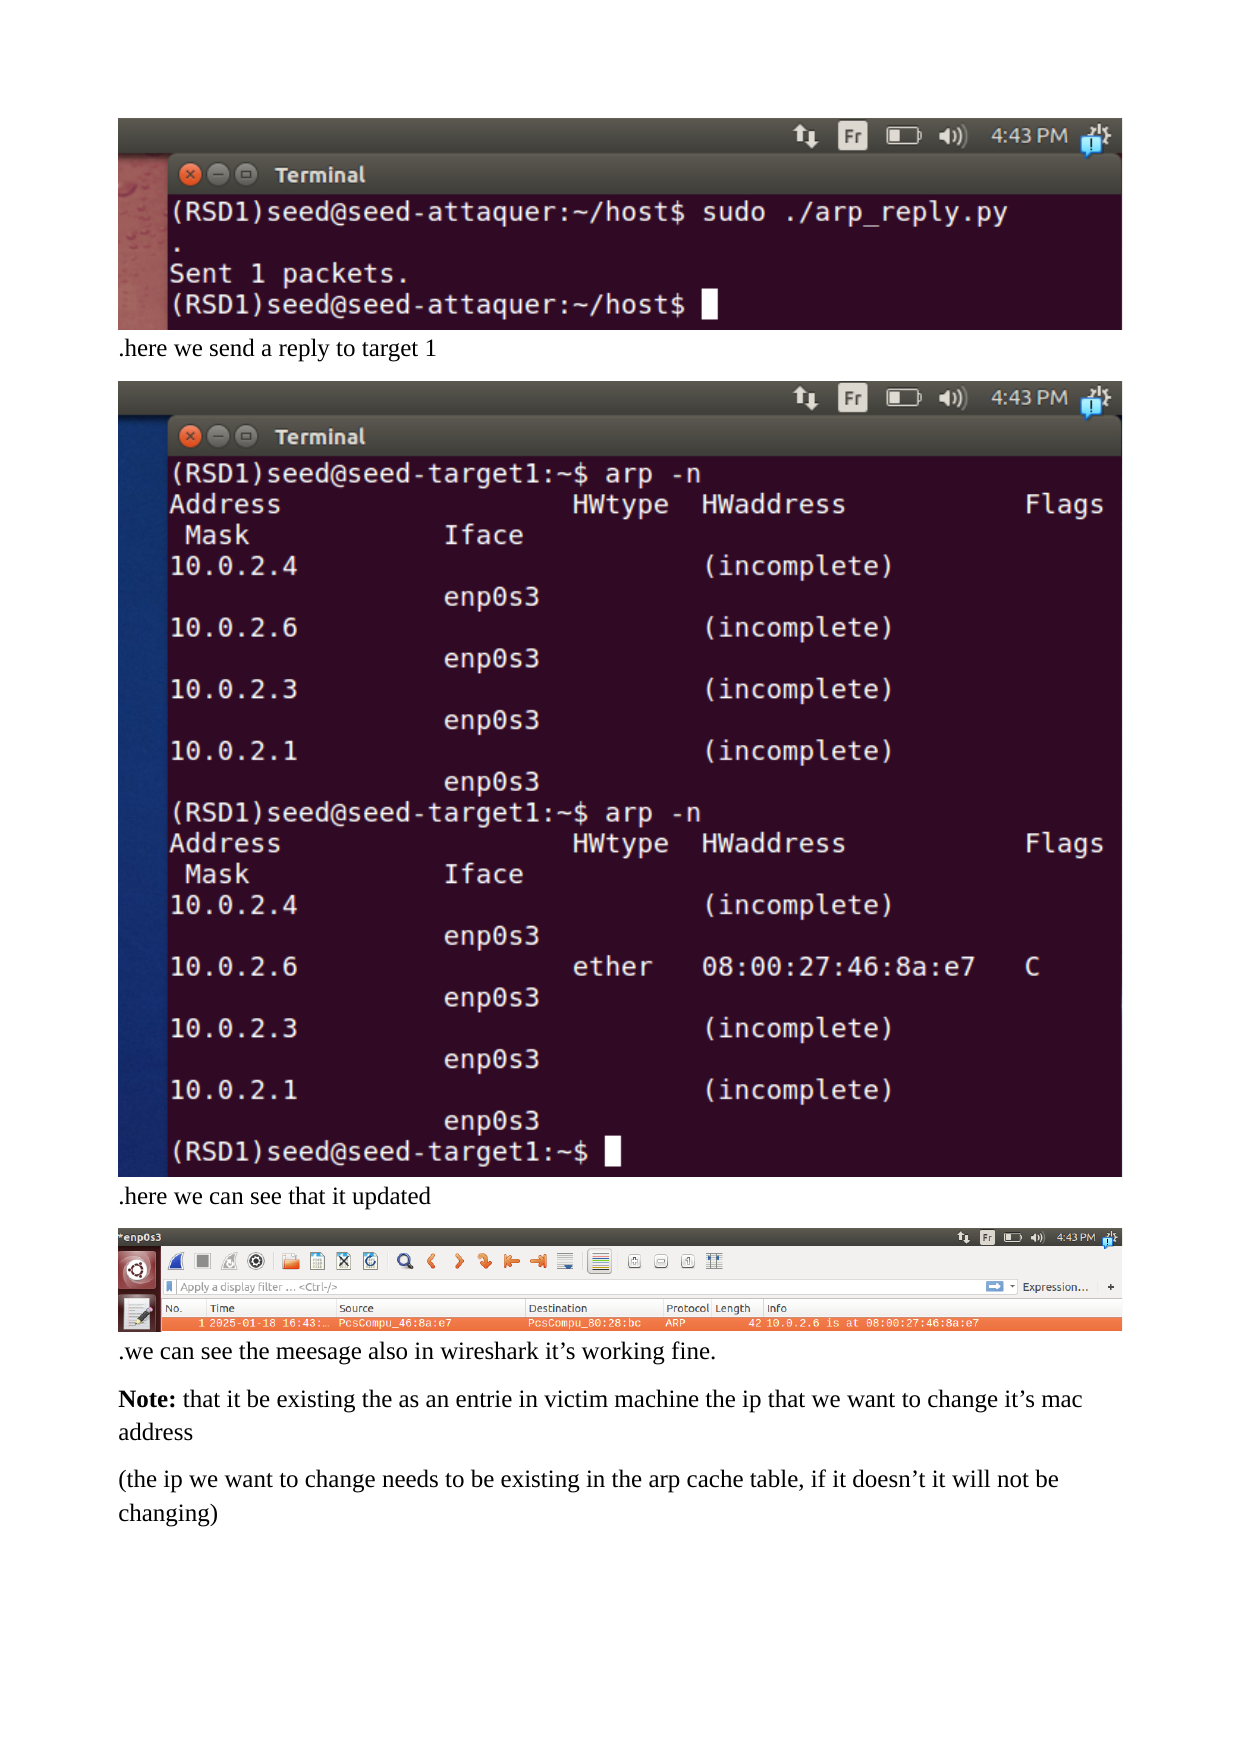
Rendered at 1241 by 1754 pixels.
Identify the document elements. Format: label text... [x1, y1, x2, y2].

text (the ip we want to change needs to be existing in the arp cache table, if it doesn’t it will not be changing) [118, 1464, 1122, 1526]
text .we can see the meesage also in wireshark it’s working fine. [118, 1332, 1122, 1365]
text Note: that it be existing the as an entrie in victim machine the ip that we want to change it’s mac address [118, 1384, 1122, 1446]
text .here we send a reply to target 1 [118, 330, 1122, 362]
picture [118, 1228, 1123, 1332]
picture [118, 381, 1123, 1177]
picture [118, 118, 1123, 330]
text .here we can see that it updated [118, 1177, 1122, 1210]
